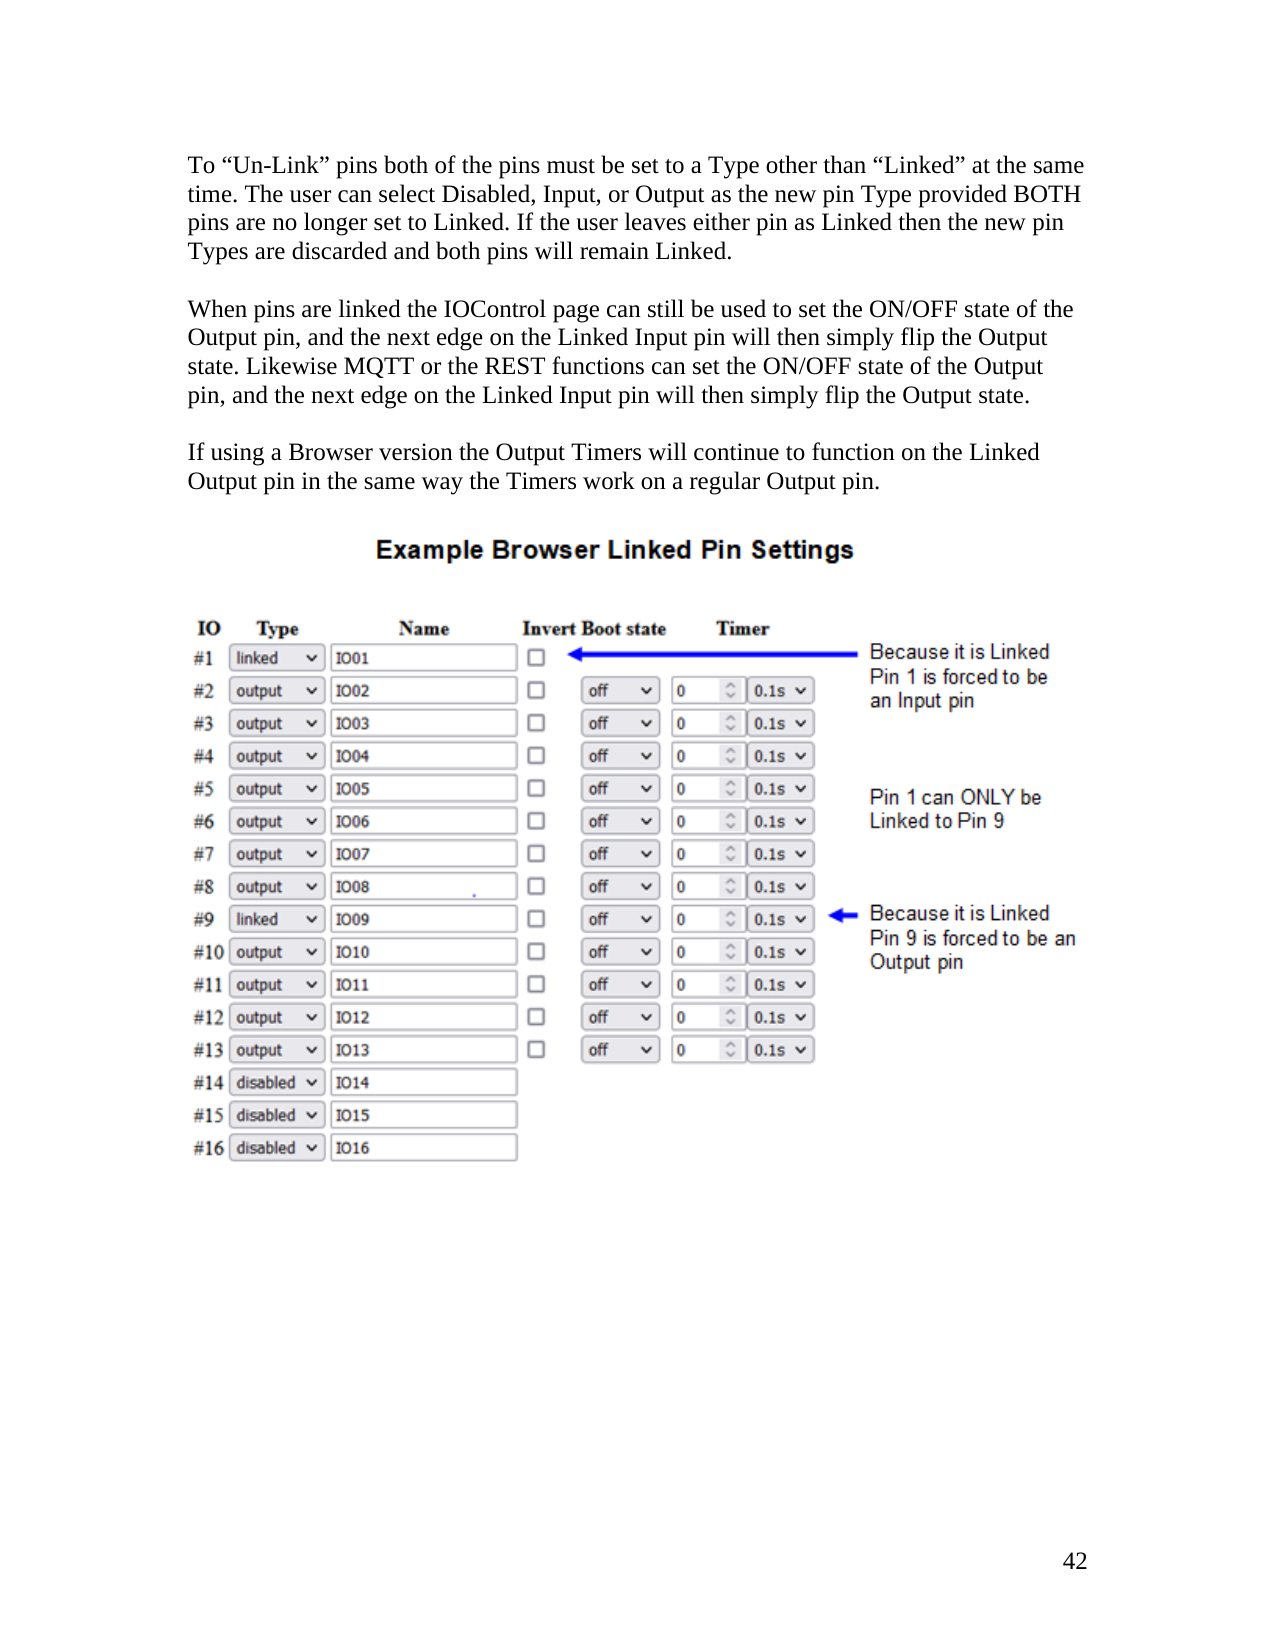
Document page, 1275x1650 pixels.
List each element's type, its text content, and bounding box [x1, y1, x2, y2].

text To “Un-Link” pins both of the pins must be set to a Type other than “Linked” at the same time. The user can select Disabled, Input, or Output as the new pin Type provided BOTH pins are no longer set to Linked. If the user leaves either pin as Linked then the new pin Types are discarded and both pins will remain Linked. [187, 150, 1087, 265]
text If using a Browser version the Output Timers will continue to function on the Linked Output pin in the same way the Timers work on a regular Output pin. [187, 437, 1087, 495]
text When pins are linked the IOControl page can still be used to set the ON/OFF state of the Output pin, and the next edge on the Linked Input pin will then simply flip the Output state. Likewise MQTT or the REST functions can set the ON/OFF state of the Output pin, and the next edge on the Linked Input pin will then simply flip the Output state. [187, 294, 1087, 409]
picture [187, 523, 1089, 1168]
